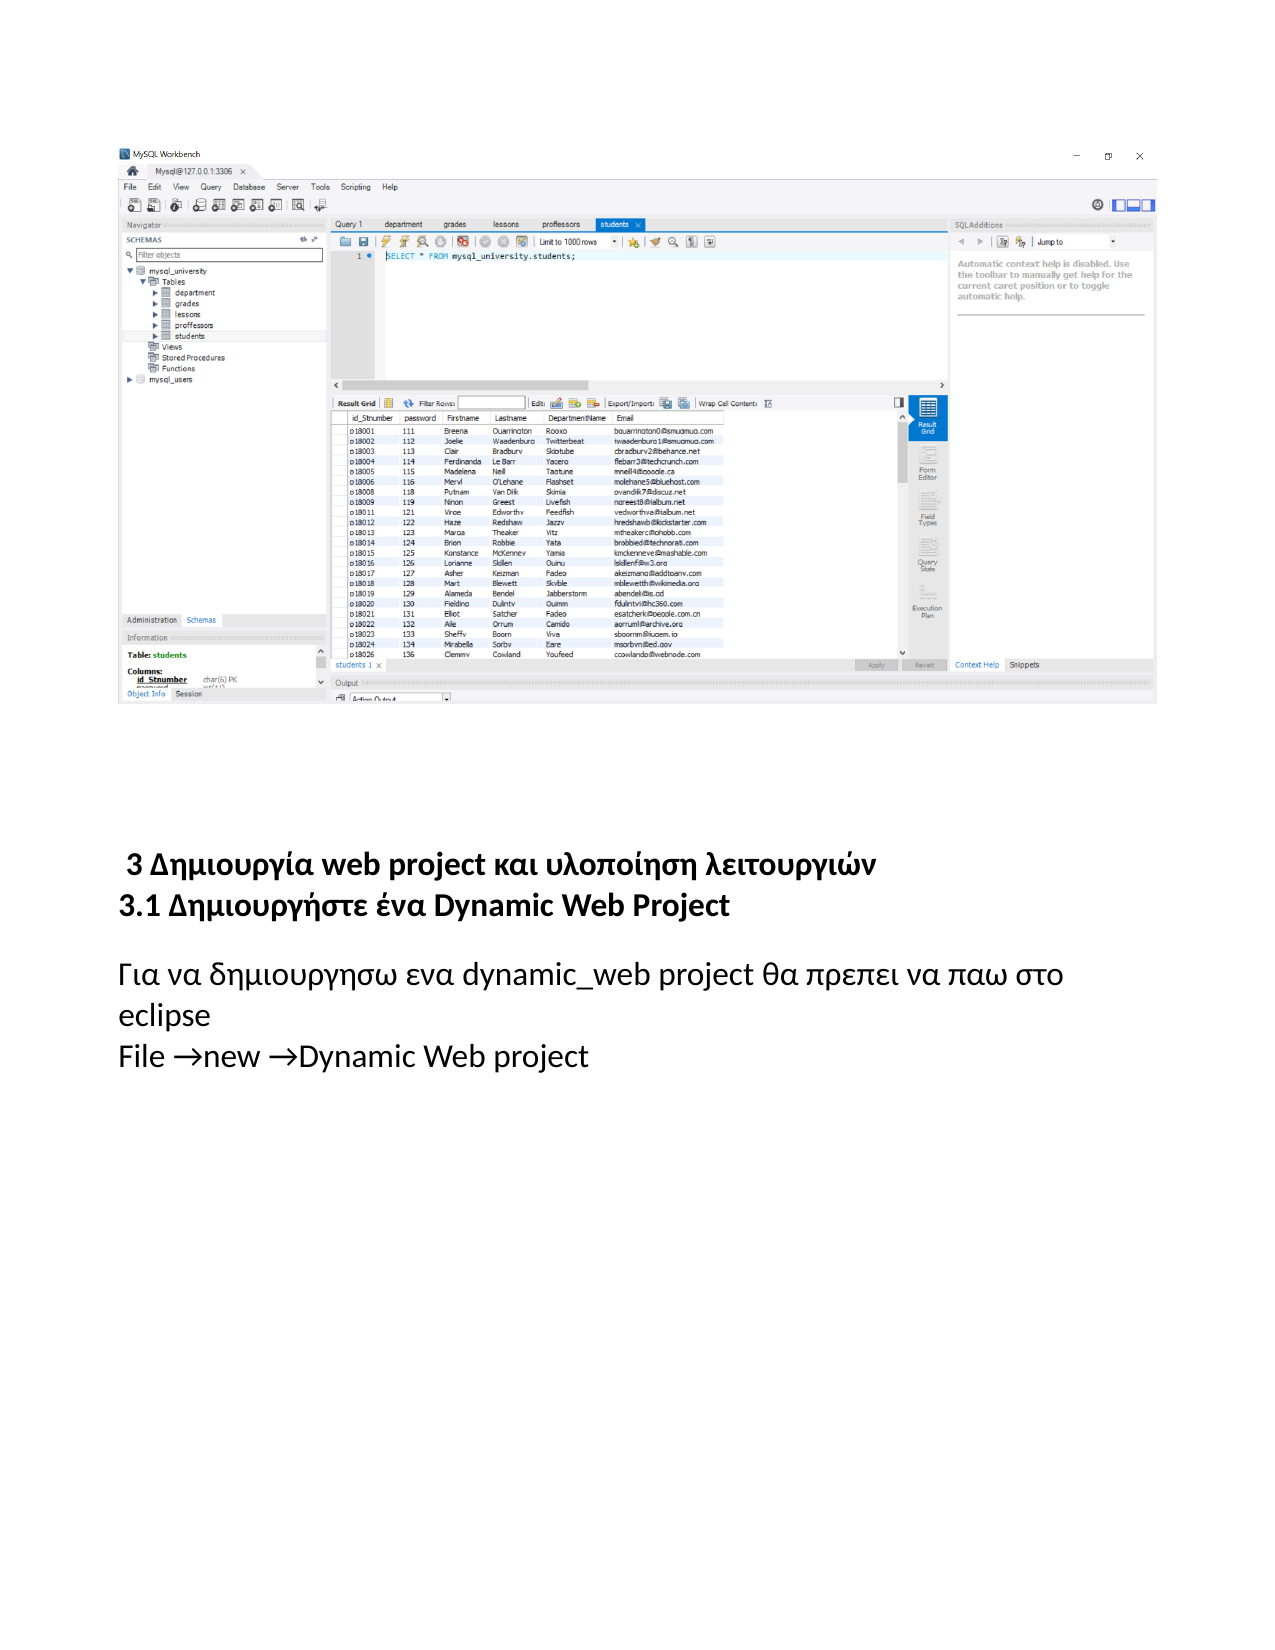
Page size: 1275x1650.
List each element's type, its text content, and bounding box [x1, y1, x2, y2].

text File →new →Dynamic Web project [118, 1035, 1157, 1075]
picture [118, 146, 1157, 704]
text 3 Δημιουργία web project και υλοποίηση λειτουργιών [118, 843, 1157, 884]
text Για να δημιουργησω ενα dynamic_web project θα πρεπει να παω στο eclipse [118, 953, 1157, 1035]
text 3.1 Δημιουργήστε ένα Dynamic Web Project [118, 884, 1157, 924]
